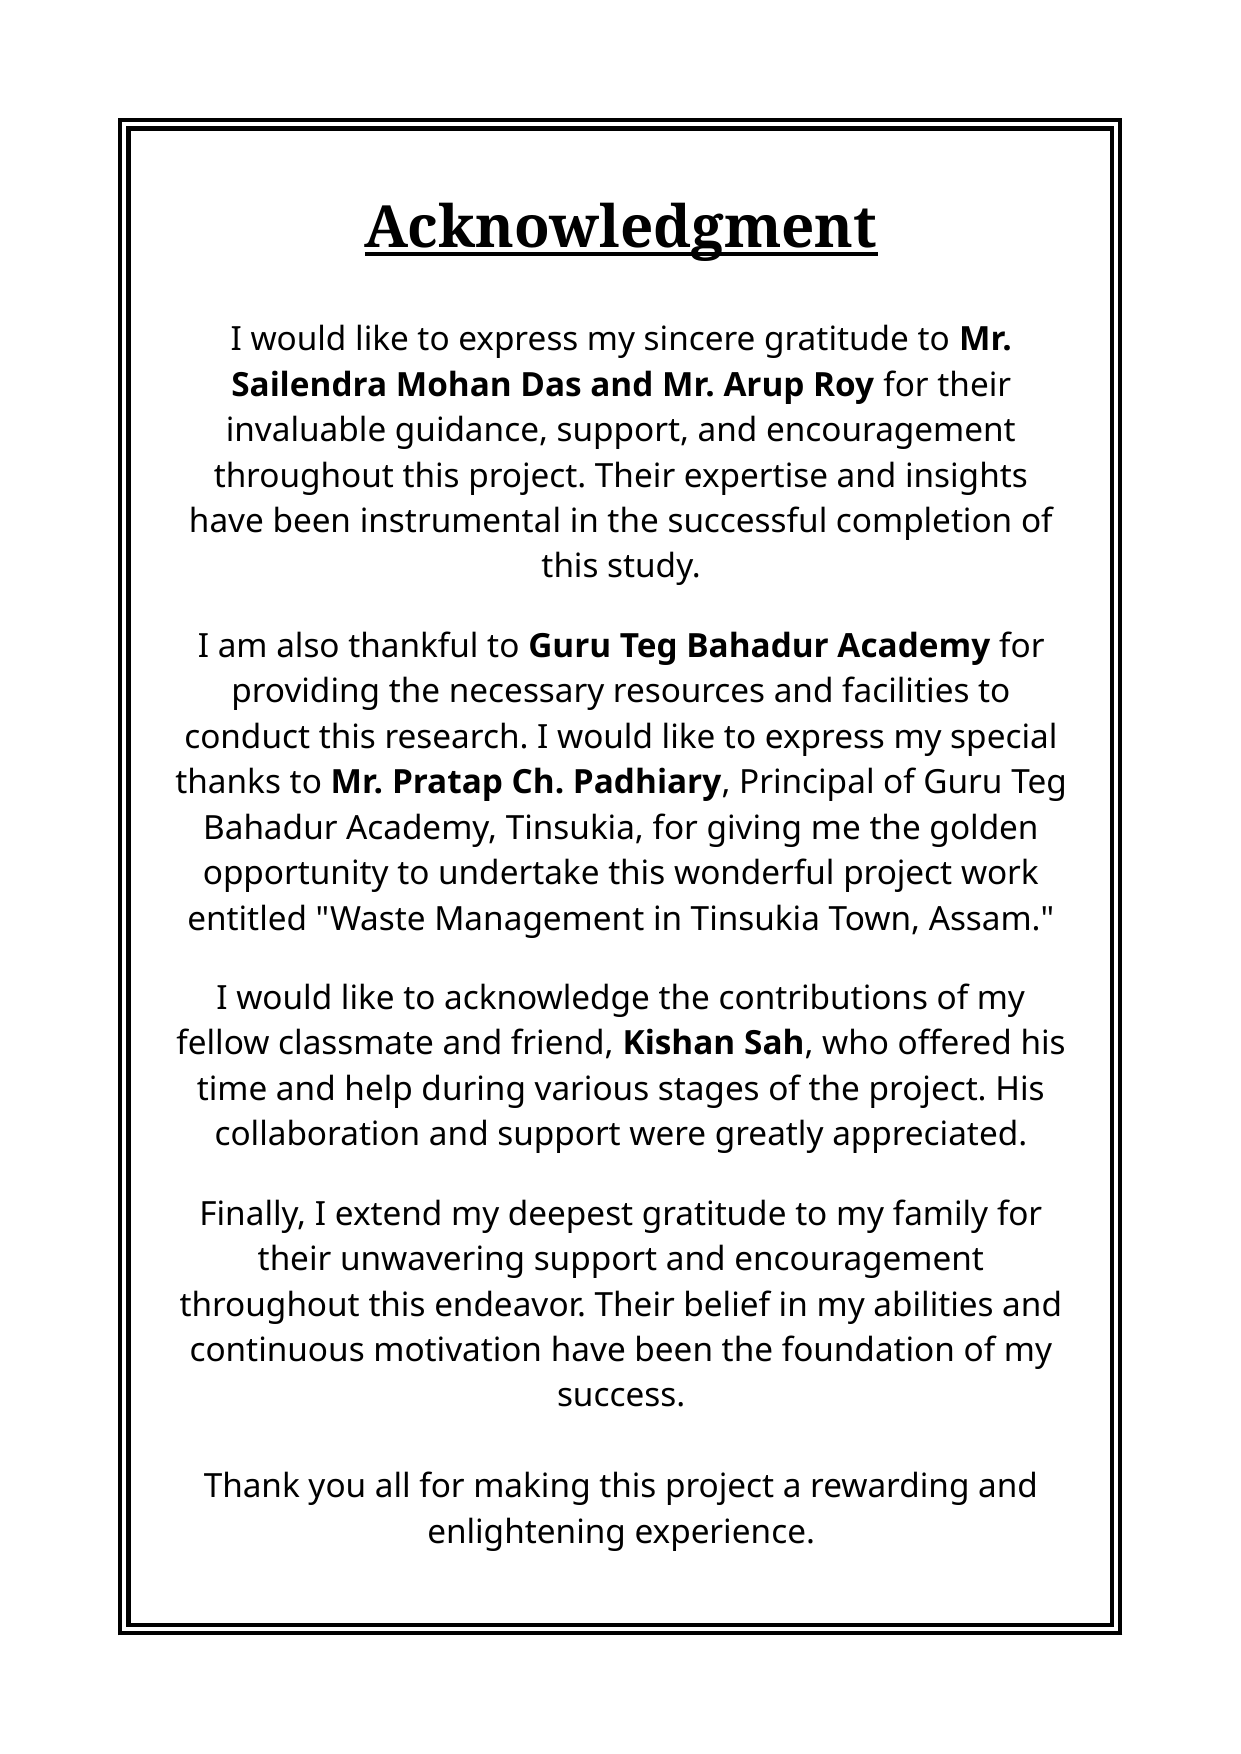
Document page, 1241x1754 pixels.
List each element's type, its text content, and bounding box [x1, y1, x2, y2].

text Acknowledgment I would like to express my sincere gratitude to Mr. Sailendra Mohan Das and Mr. Arup Roy for their invaluable guidance, support, and encouragement throughout this project. Their expertise and insights have been instrumental in the successful completion of this study. [173, 185, 1069, 588]
text Finally, I extend my deepest gratitude to my family for their unwavering support and encouragement throughout this endeavor. Their belief in my abilities and continuous motivation have been the foundation of my success. [173, 1189, 1069, 1417]
text Thank you all for making this project a rewarding and enlightening experience. [173, 1462, 1069, 1553]
text I would like to acknowledge the contributions of my fellow classmate and friend, Kishan Sah, who offered his time and help during various stages of the project. His collaboration and support were greatly appreciated. [173, 974, 1069, 1155]
text I am also thankful to Guru Teg Bahadur Academy for providing the necessary resources and facilities to conduct this research. I would like to express my special thanks to Mr. Pratap Ch. Padhiary, Principal of Guru Teg Bahadur Academy, Tinsukia, for giving me the golden opportunity to undertake this wonderful project work entitled "Waste Management in Tinsukia Town, Assam." [173, 622, 1069, 940]
